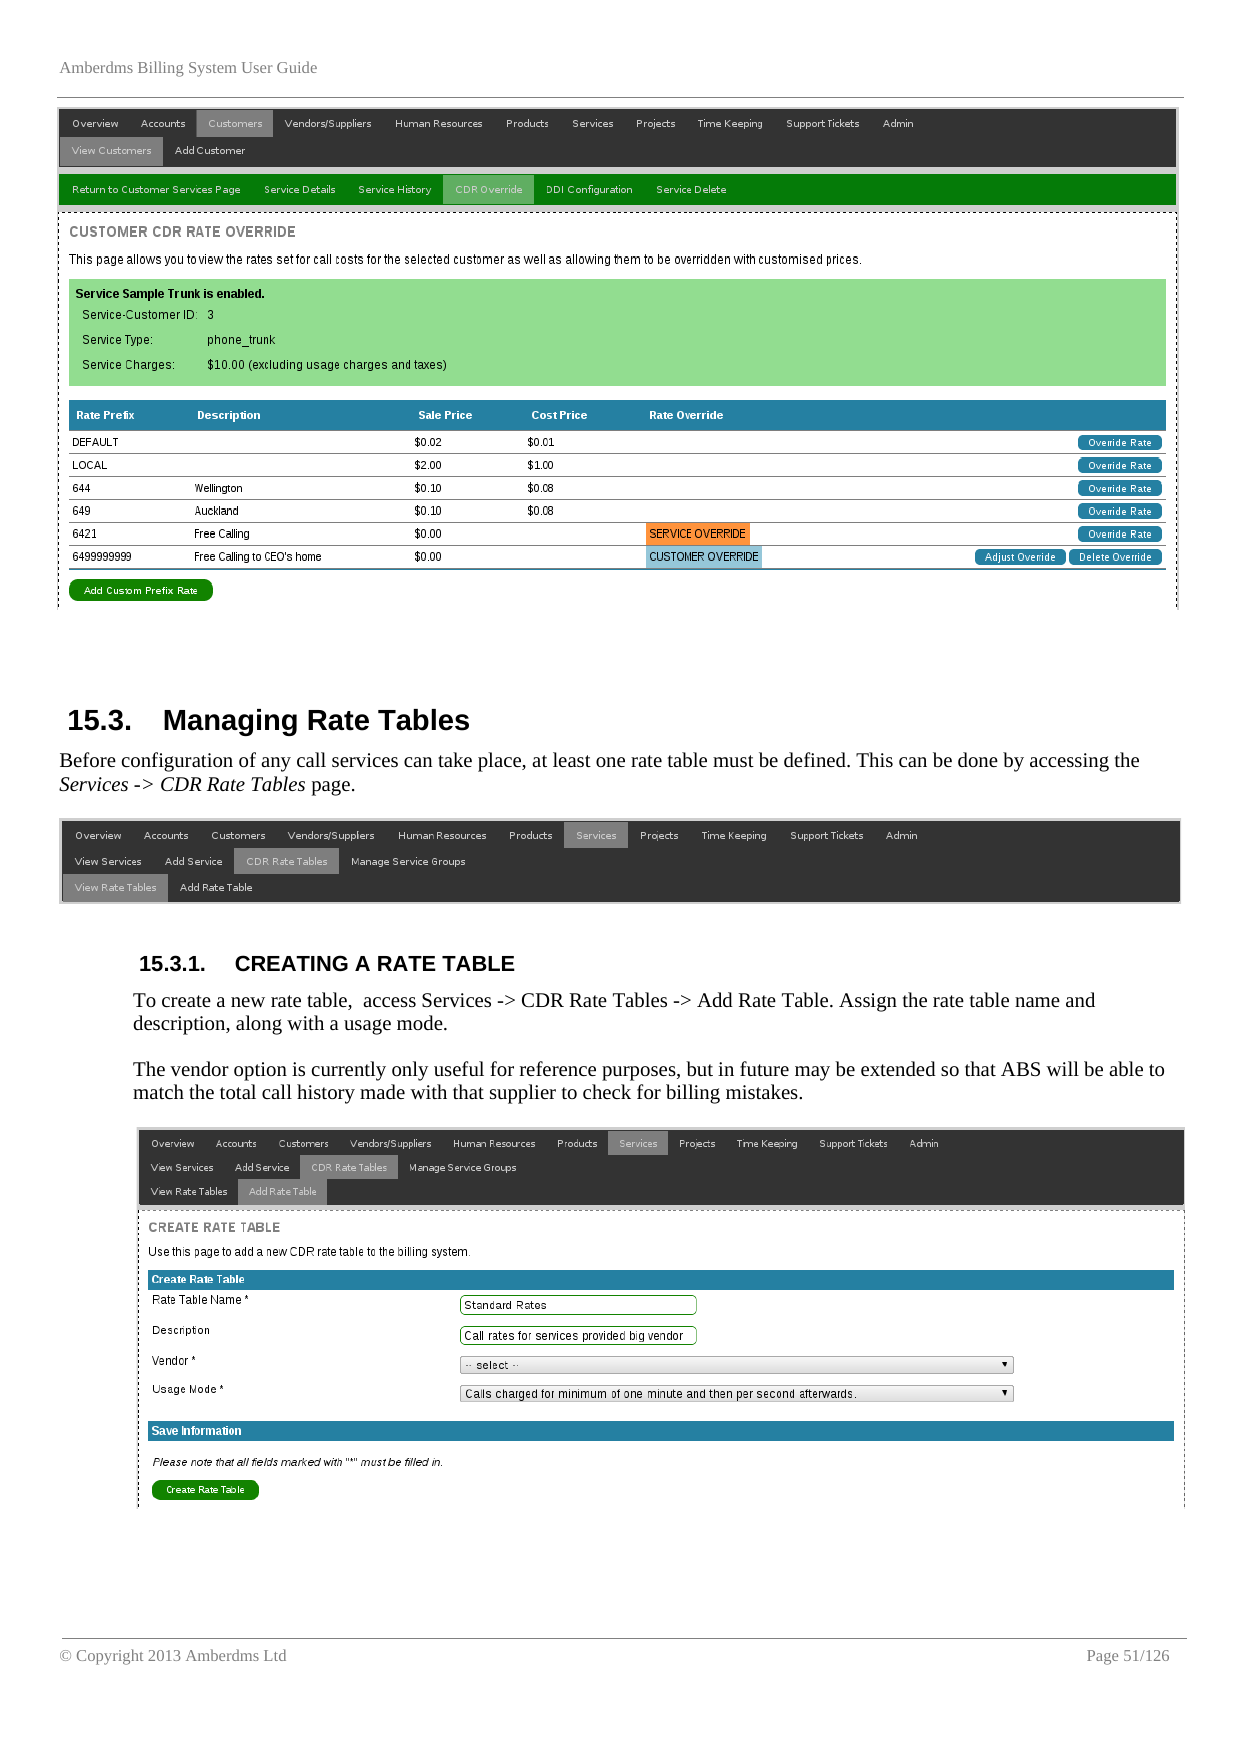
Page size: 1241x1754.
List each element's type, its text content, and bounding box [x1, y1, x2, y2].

picture [59, 818, 1182, 904]
subtitle Creating a Rate Table [133, 952, 1181, 976]
picture [57, 107, 1179, 610]
text To create a new rate table, access Services -> CDR Rate Tables -> Add Rate Table. Assign the rate table name and description, along with a usage mode. [133, 988, 1181, 1035]
text The vendor option is currently only useful for reference purposes, but in future may be extended so that ABS will be able to match the total call history made with that supplier to check for billing mistakes. [133, 1058, 1181, 1104]
subtitle Managing Rate Tables [59, 704, 1181, 737]
picture [136, 1127, 1185, 1509]
text Before configuration of any call services can take place, at least one rate table must be defined. This can be done by accessing the Services -> CDR Rate Tables page. [59, 749, 1181, 796]
